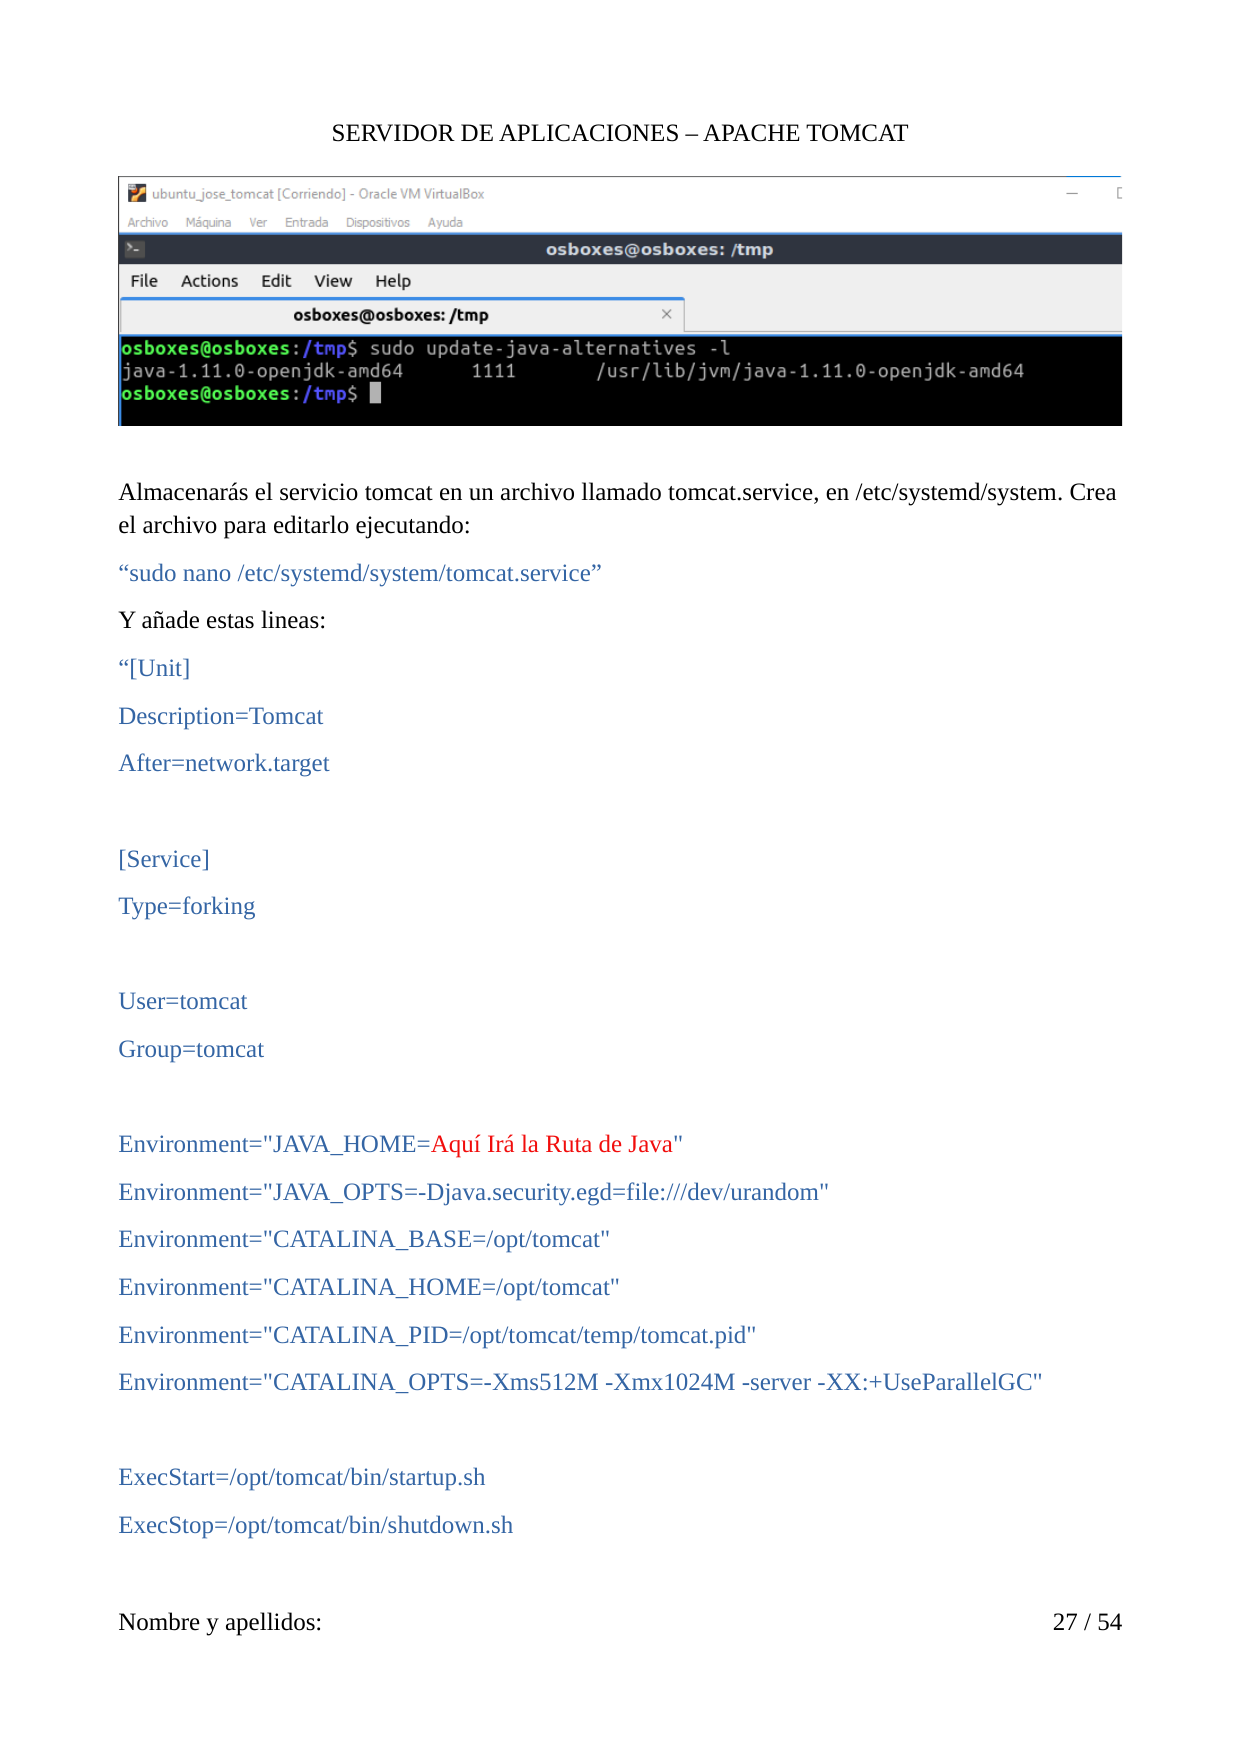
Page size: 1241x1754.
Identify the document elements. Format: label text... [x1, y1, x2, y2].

text Environment="CATALINA_HOME=/opt/tomcat" [118, 1272, 1122, 1301]
text ExecStop=/opt/tomcat/bin/shutdown.sh [118, 1510, 1122, 1539]
text Type=forking [118, 891, 1122, 920]
text Group=tomcat [118, 1034, 1122, 1063]
picture [118, 176, 1123, 426]
text Environment="CATALINA_BASE=/opt/tomcat" [118, 1224, 1122, 1253]
text After=network.target [118, 748, 1122, 777]
text ExecStart=/opt/tomcat/bin/startup.sh [118, 1462, 1122, 1491]
text Y añade estas lineas: [118, 606, 1122, 634]
text Environment="JAVA_HOME=Aquí Irá la Ruta de Java" [118, 1129, 1122, 1158]
text Environment="CATALINA_PID=/opt/tomcat/temp/tomcat.pid" [118, 1320, 1122, 1348]
text Environment="JAVA_OPTS=-Djava.security.egd=file:///dev/urandom" [118, 1177, 1122, 1206]
text Almacenarás el servicio tomcat en un archivo llamado tomcat.service, en /etc/systemd/system. Crea el archivo para editarlo ejecutando: [118, 477, 1122, 539]
text “sudo nano /etc/systemd/system/tomcat.service” [118, 558, 1122, 587]
text User=tomcat [118, 986, 1122, 1015]
text “[Unit] [118, 653, 1122, 682]
text [Service] [118, 844, 1122, 872]
text Environment="CATALINA_OPTS=-Xms512M -Xmx1024M -server -XX:+UseParallelGC" [118, 1367, 1122, 1396]
text Description=Tomcat [118, 701, 1122, 729]
